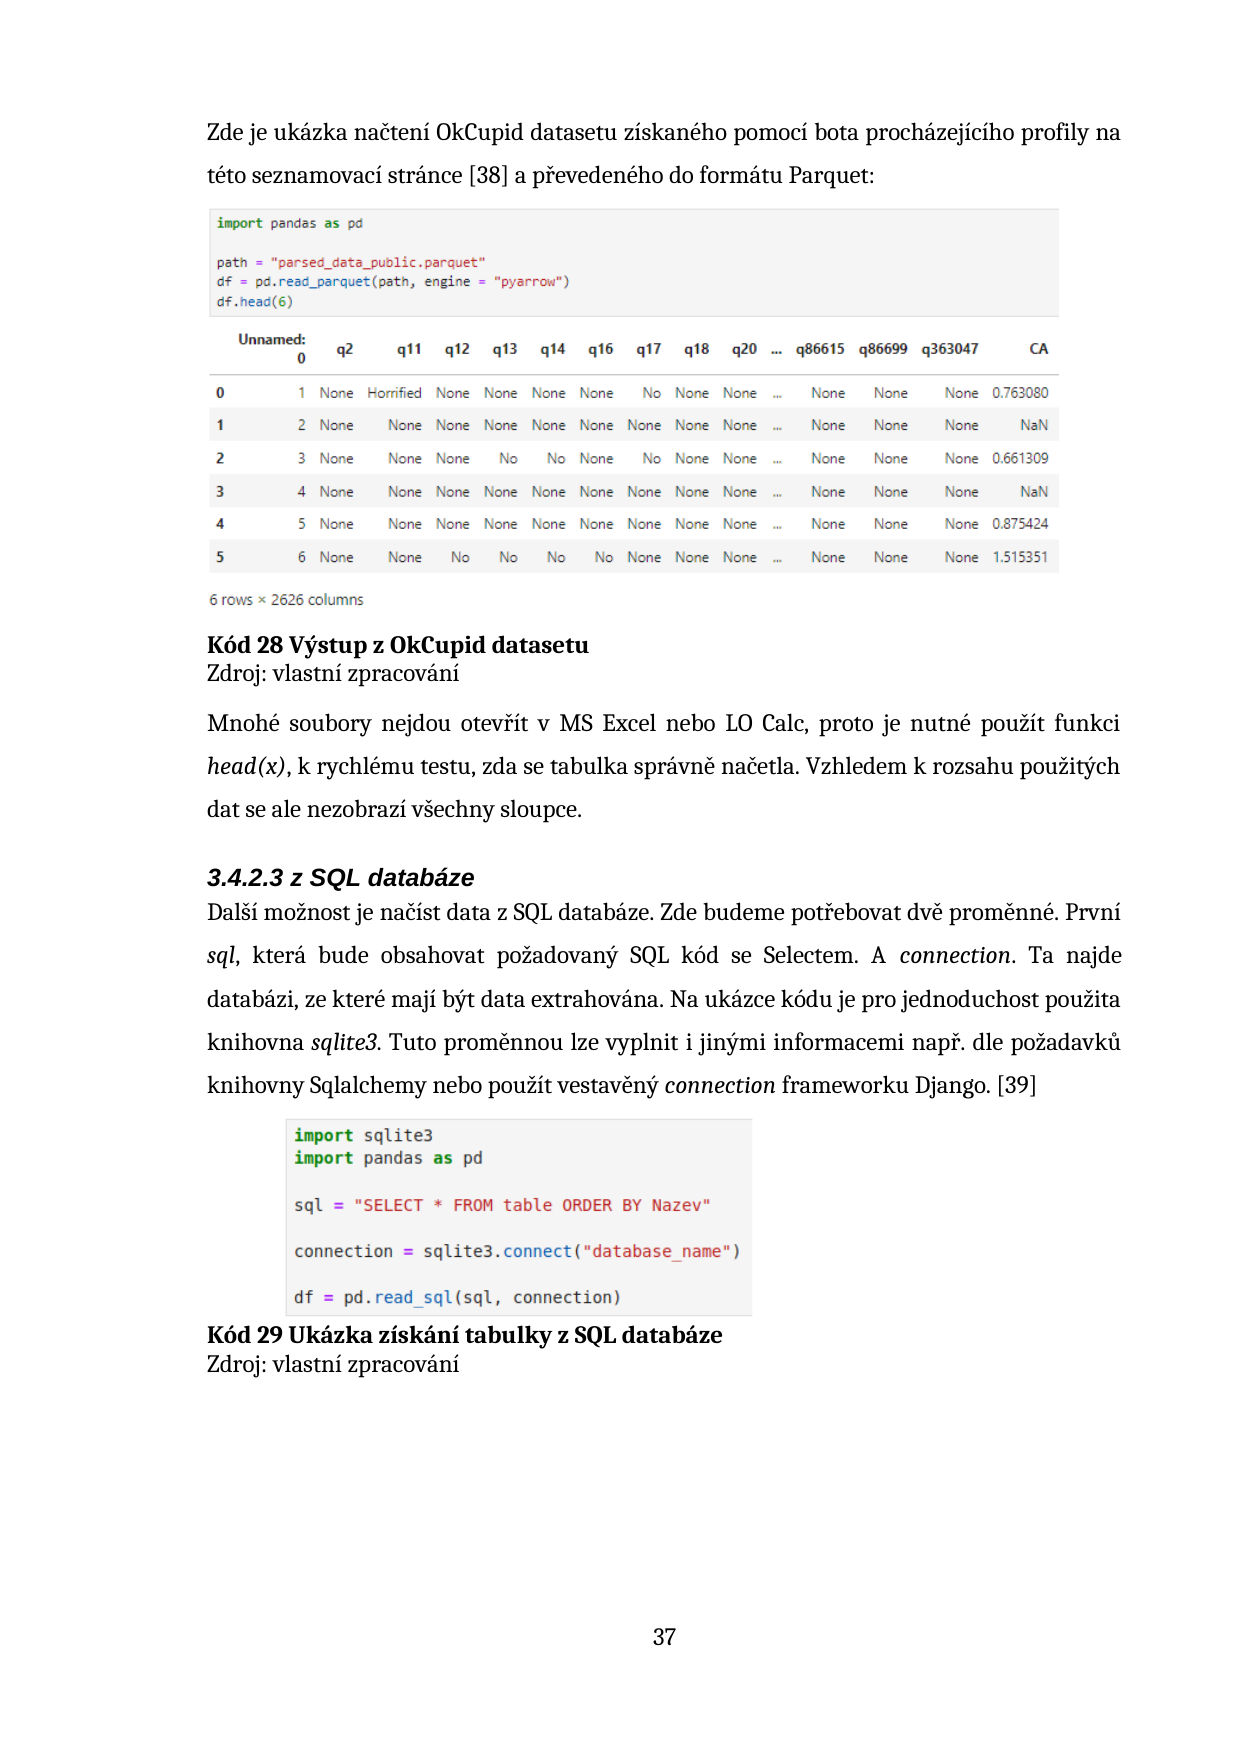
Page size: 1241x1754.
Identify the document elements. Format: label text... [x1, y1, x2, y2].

title Kód 29 Ukázka získání tabulky z SQL databáze [207, 1321, 1122, 1350]
text Zdroj: vlastní zpracování [207, 1350, 1122, 1378]
text Zde je ukázka načtení OkCupid datasetu získaného pomocí bota procházejícího profily na této seznamovací stránce [38] a převedeného do formátu Parquet: [207, 118, 1122, 190]
text Další možnost je načíst data z SQL databáze. Zde budeme potřebovat dvě proměnné. První sql, která bude obsahovat požadovaný SQL kód se Selectem. A connection. Ta najde databázi, ze které mají být data extrahována. Na ukázce kódu je pro jednoduchost použita knihovna sqlite3. Tuto proměnnou lze vyplnit i jinými informacemi např. dle požadavků knihovny Sqlalchemy nebo použít vestavěný connection frameworku Django. [39] [207, 898, 1122, 1099]
subtitle 3.4.2.3 z SQL databáze [207, 863, 1122, 892]
picture [281, 1113, 753, 1321]
text Mnohé soubory nejdou otevřít v MS Excel nebo LO Calc, proto je nutné použít funkci head(x), k rychlému testu, zda se tabulka správně načetla. Vzhledem k rozsahu použitých dat se ale nezobrazí všechny sloupce. [207, 709, 1122, 824]
title Kód 28 Výstup z OkCupid datasetu [207, 631, 1122, 659]
picture [206, 204, 1059, 617]
text Zdroj: vlastní zpracování [207, 659, 1122, 688]
